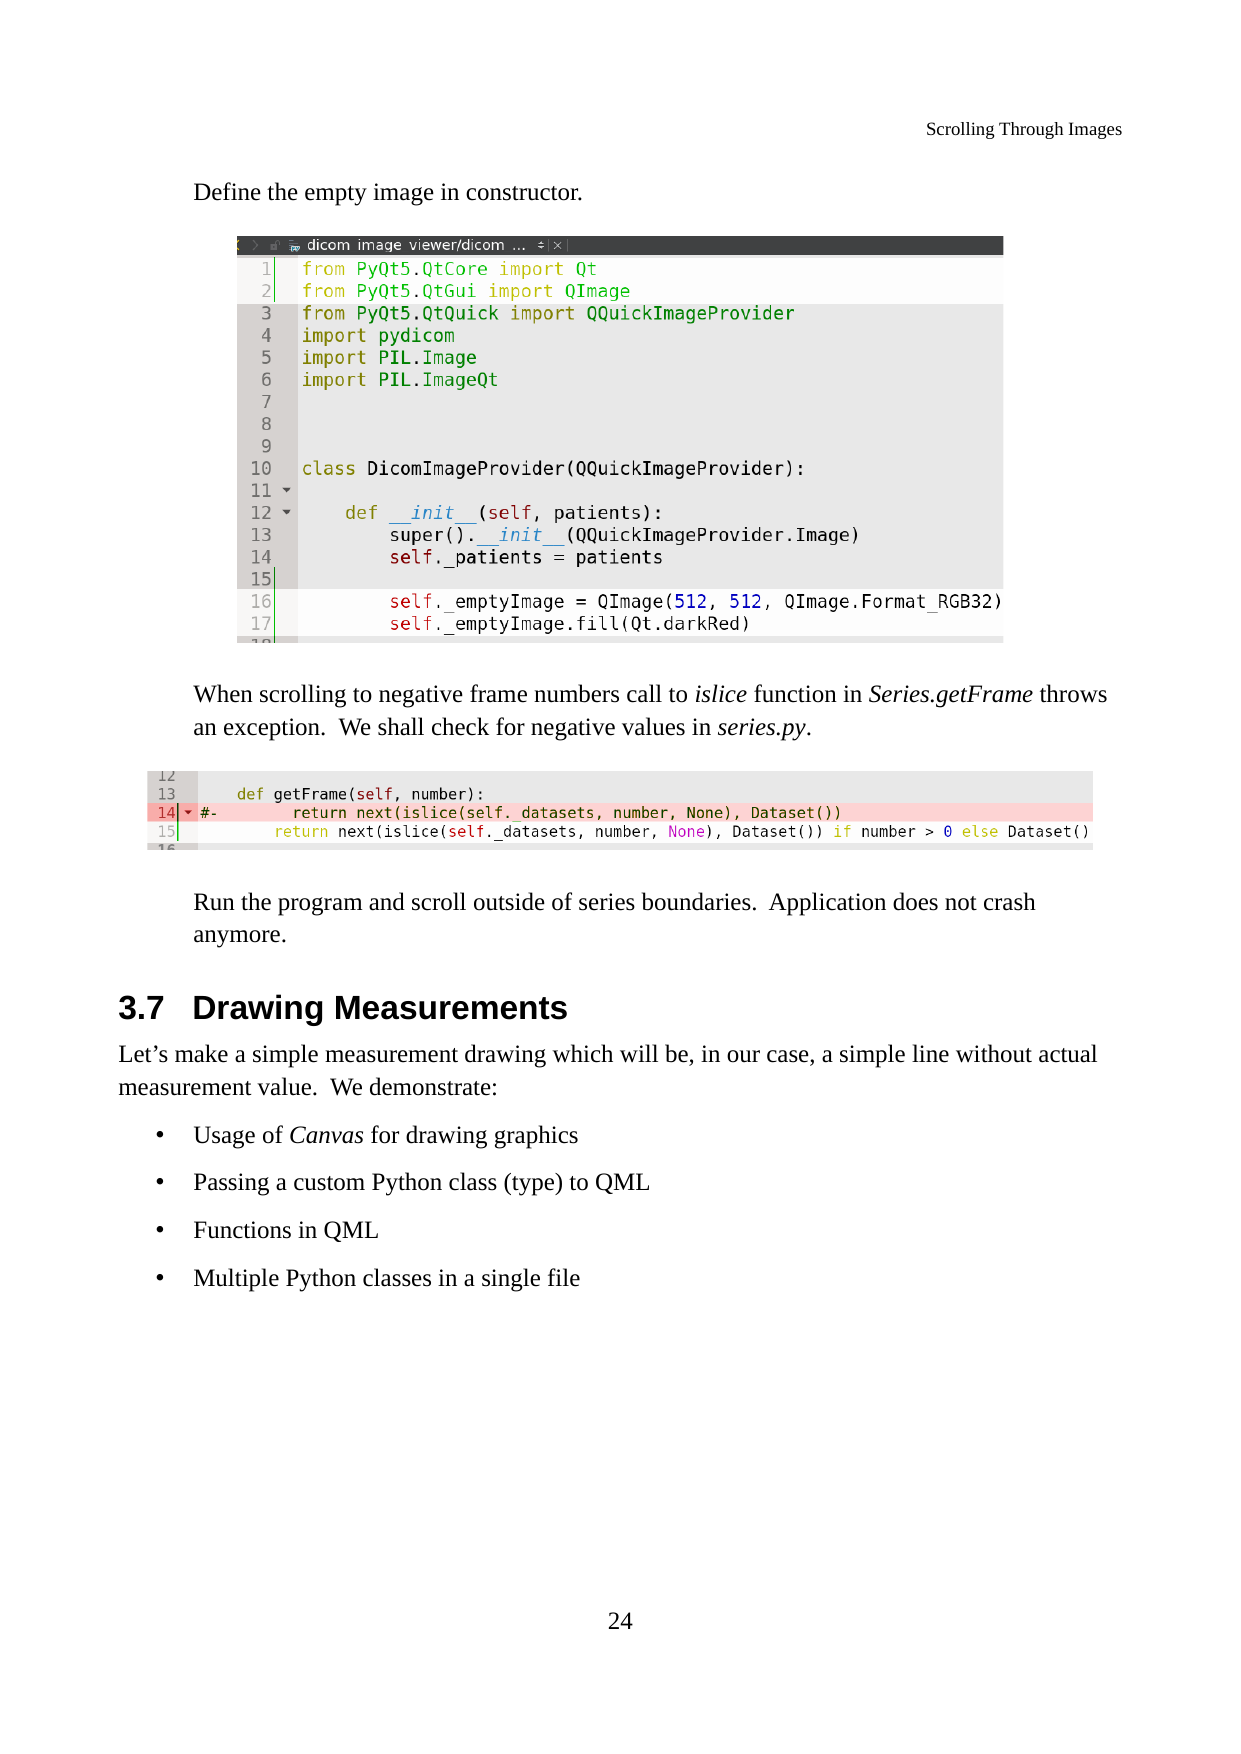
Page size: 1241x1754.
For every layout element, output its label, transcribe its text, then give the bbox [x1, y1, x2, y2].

list Passing a custom Python class (type) to QML [156, 1167, 1122, 1196]
list Define the empty image in constructor. [156, 177, 1122, 206]
list Functions in QML [156, 1215, 1122, 1244]
picture [237, 236, 1004, 643]
text Let’s make a simple measurement drawing which will be, in our case, a simple line without actual measurement value. We demonstrate: [118, 1039, 1122, 1101]
picture [147, 771, 1093, 850]
list Run the program and scroll outside of series boundaries. Application does not crash anymore. [156, 887, 1122, 948]
list Usage of Canvas for drawing graphics [156, 1120, 1122, 1148]
list Multiple Python classes in a single file [156, 1263, 1122, 1291]
subtitle Drawing Measurements [118, 988, 1122, 1027]
list When scrolling to negative frame numbers call to islice function in Series.getFrame throws an exception. We shall check for negative values in series.py. [156, 679, 1122, 741]
